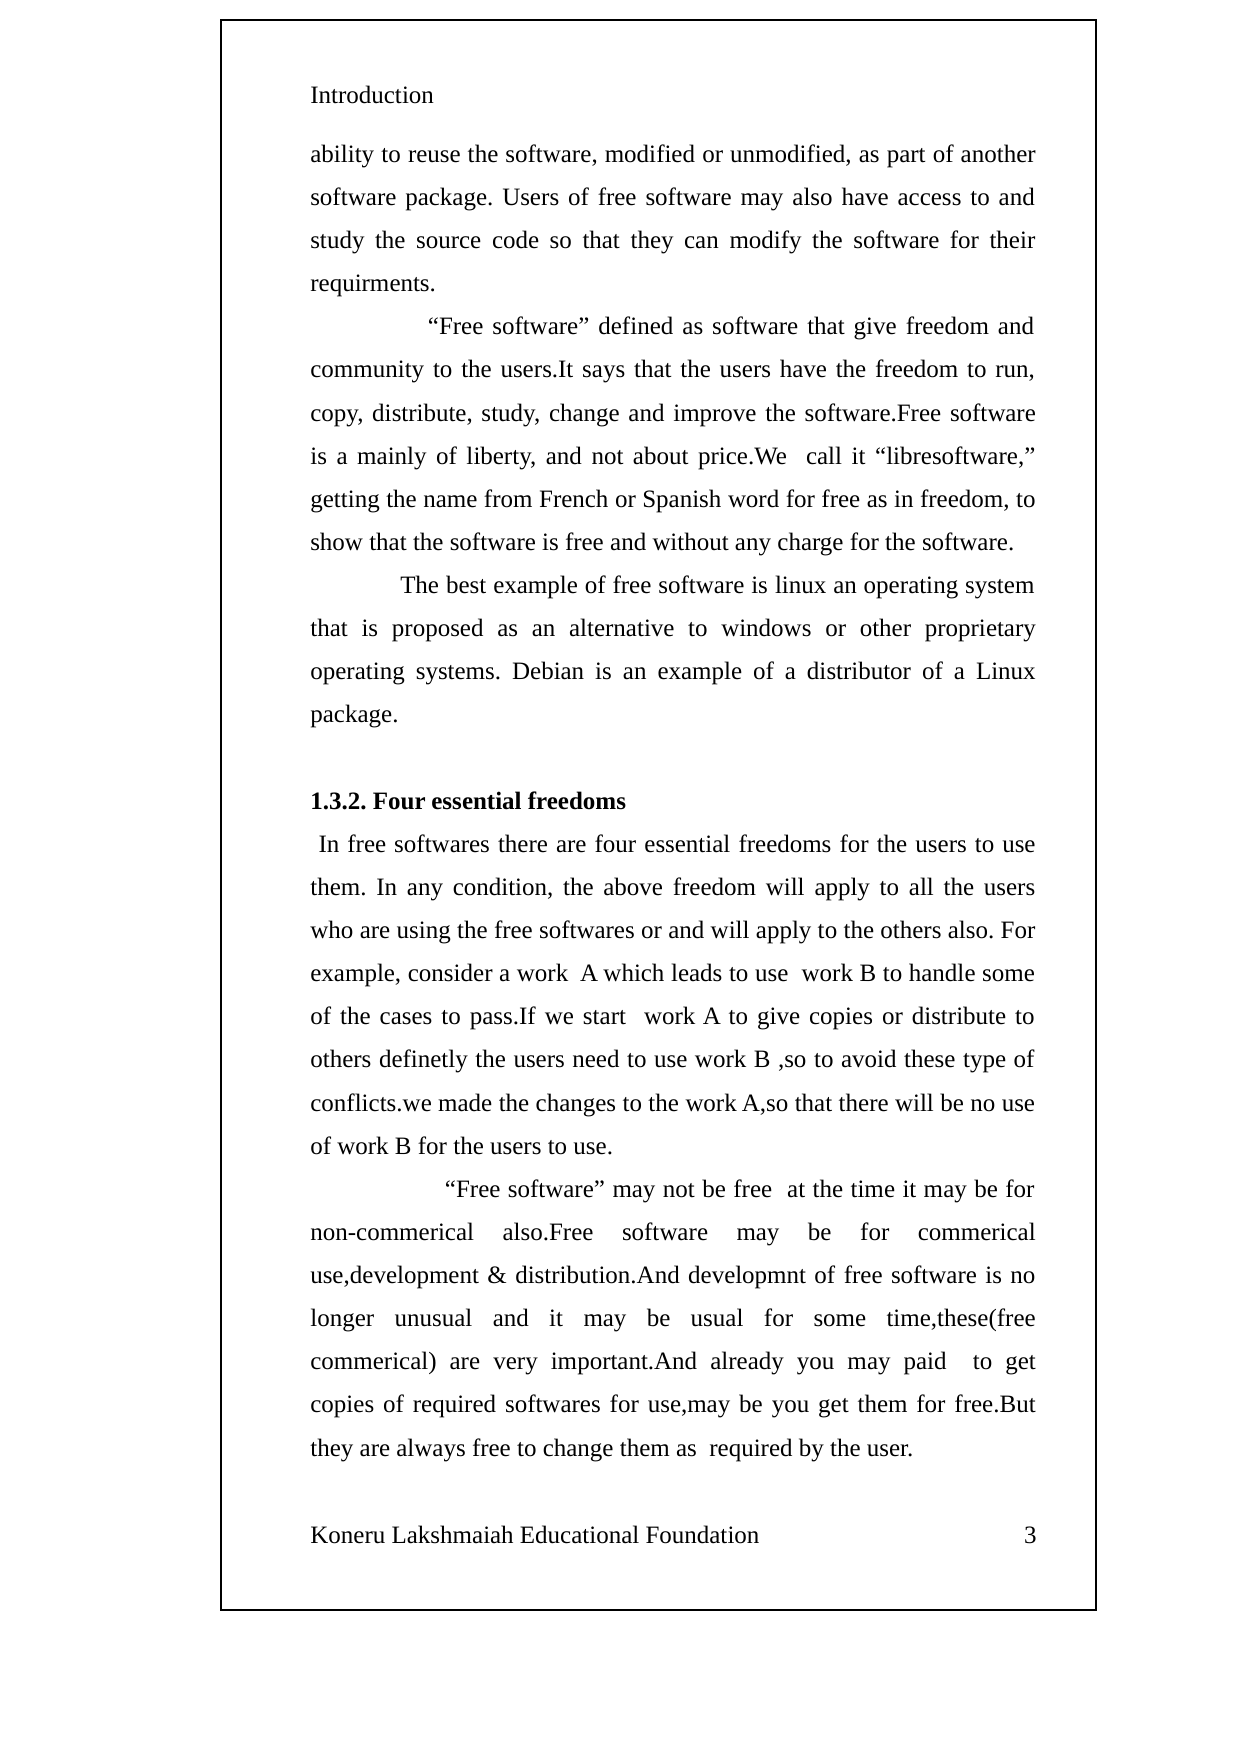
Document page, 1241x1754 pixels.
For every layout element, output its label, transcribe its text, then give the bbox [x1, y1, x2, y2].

text In free softwares there are four essential freedoms for the users to use them. In any condition, the above freedom will apply to all the users who are using the free softwares or and will apply to the others also. For example, consider a work A which leads to use work B to handle some of the cases to pass.If we start work A to give copies or distribute to others definetly the users need to use work B ,so to avoid these type of conflicts.we made the changes to the work A,so that there will be no use of work B for the users to use. [310, 829, 1036, 1159]
text “Free software” defined as software that give freedom and community to the users.It says that the users have the freedom to run, copy, distribute, study, change and improve the software.Free software is a mainly of liberty, and not about price.We call it “libresoftware,” getting the name from French or Spanish word for free as in freedom, to show that the software is free and without any charge for the software. [310, 311, 1036, 556]
text 1.3.2. Four essential freedoms [310, 786, 1036, 814]
text The best example of free software is linux an operating system that is proposed as an alternative to windows or other proprietary operating systems. Debian is an example of a distributor of a Linux package. [310, 570, 1036, 728]
text ability to reuse the software, modified or unmodified, as part of another software package. Users of free software may also have access to and study the source code so that they can modify the software for their requirments. [310, 139, 1036, 297]
text “Free software” may not be free at the time it may be for non-commerical also.Free software may be for commerical use,development & distribution.And developmnt of free software is no longer unusual and it may be usual for some time,these(free commerical) are very important.And already you may paid to get copies of required softwares for use,may be you get them for free.But they are always free to change them as required by the user. [310, 1174, 1036, 1461]
